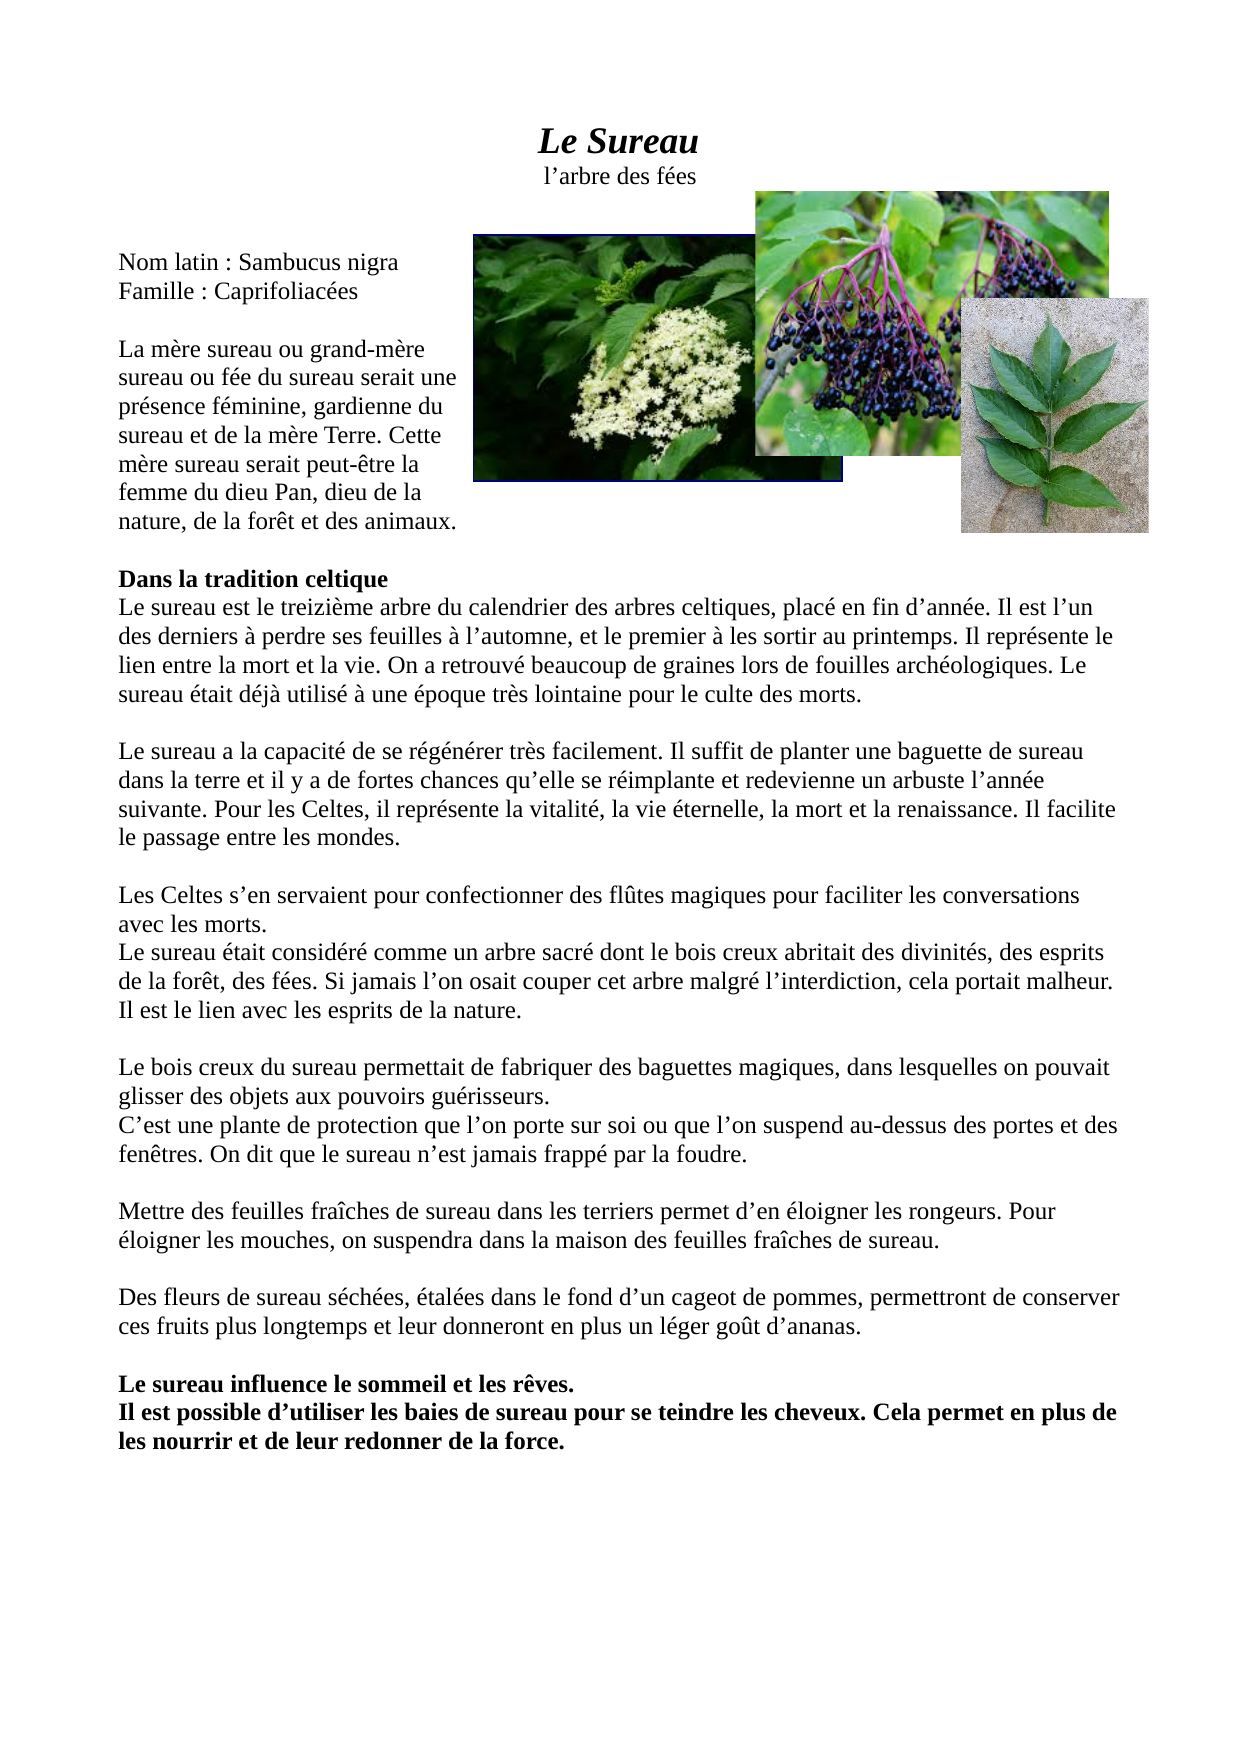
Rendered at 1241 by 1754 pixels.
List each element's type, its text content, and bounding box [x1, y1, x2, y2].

text Les Celtes s’en servaient pour confectionner des flûtes magiques pour faciliter les conversations avec les morts. Le sureau était considéré comme un arbre sacré dont le bois creux abritait des divinités, des esprits de la forêt, des fées. Si jamais l’on osait couper cet arbre malgré l’interdiction, cela portait malheur. Il est le lien avec les esprits de la nature. [118, 851, 1122, 1024]
text Famille : Caprifoliacées [118, 276, 472, 305]
text Le sureau a la capacité de se régénérer très facilement. Il suffit de planter une baguette de sureau dans la terre et il y a de fortes chances qu’elle se réimplante et redevienne un arbuste l’année suivante. Pour les Celtes, il représente la vitalité, la vie éternelle, la mort et la renaissance. Il facilite le passage entre les mondes. [118, 736, 1122, 851]
text Le sureau influence le sommeil et les rêves. Il est possible d’utiliser les baies de sureau pour se teindre les cheveux. Cela permet en plus de les nourrir et de leur redonner de la force. [118, 1369, 1122, 1455]
text Le sureau est le treizième arbre du calendrier des arbres celtiques, placé en fin d’année. Il est l’un des derniers à perdre ses feuilles à l’automne, et le premier à les sortir au printemps. Il représente le lien entre la mort et la vie. On a retrouvé beaucoup de graines lors de fouilles archéologiques. Le sureau était déjà utilisé à une époque très lointaine pour le culte des morts. [118, 592, 1122, 736]
text Des fleurs de sureau séchées, étalées dans le fond d’un cageot de pommes, permettront de conserver ces fruits plus longtemps et leur donneront en plus un léger goût d’ananas. [118, 1282, 1122, 1369]
picture [474, 191, 1149, 533]
text Le Sureau [118, 118, 1122, 161]
text Mettre des feuilles fraîches de sureau dans les terriers permet d’en éloigner les rongeurs. Pour éloigner les mouches, on suspendra dans la maison des feuilles fraîches de sureau. [118, 1167, 1122, 1282]
text La mère sureau ou grand-mère sureau ou fée du sureau serait une présence féminine, gardienne du sureau et de la mère Terre. Cette mère sureau serait peut-être la femme du dieu Pan, dieu de la nature, de la forêt et des animaux. [118, 334, 1122, 535]
text l’arbre des fées [118, 161, 1122, 190]
text Nom latin : Sambucus nigra [118, 247, 472, 276]
text Le bois creux du sureau permettait de fabriquer des baguettes magiques, dans lesquelles on pouvait glisser des objets aux pouvoirs guérisseurs. C’est une plante de protection que l’on porte sur soi ou que l’on suspend au-dessus des portes et des fenêtres. On dit que le sureau n’est jamais frappé par la foudre. [118, 1024, 1122, 1167]
text Dans la tradition celtique [118, 564, 1122, 592]
